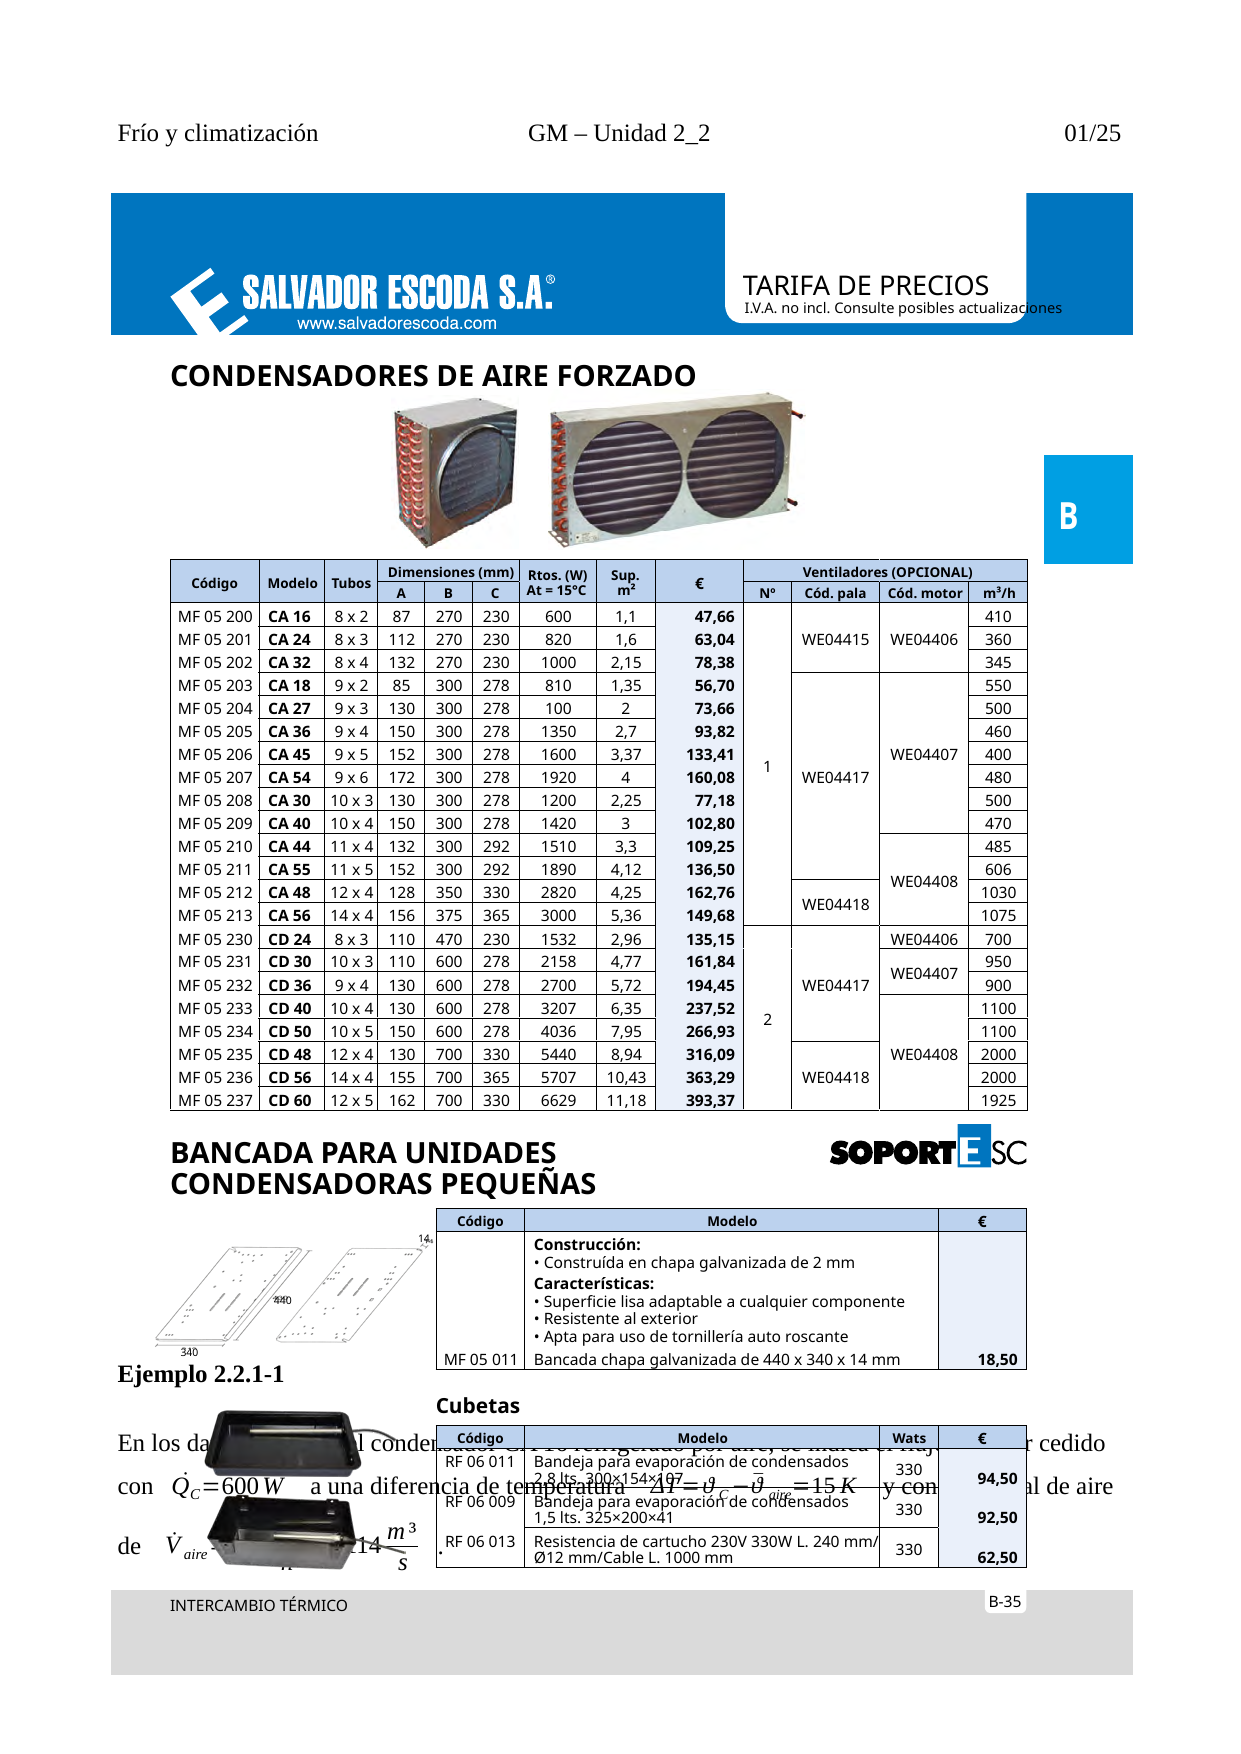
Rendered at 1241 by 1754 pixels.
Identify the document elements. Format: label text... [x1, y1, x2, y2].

picture [205, 1493, 406, 1574]
picture [391, 395, 519, 549]
text Ejemplo 2.2.1-1 [117, 1359, 1123, 1388]
text En los datos técnicos del condensador CA 16 refrigerado por aire, se indica el flujo de calor cedido con a una diferencia de temperatura y con un caudal de aire de . [117, 1428, 1123, 1577]
picture [152, 1238, 436, 1349]
picture [199, 1405, 400, 1484]
picture [548, 389, 806, 550]
